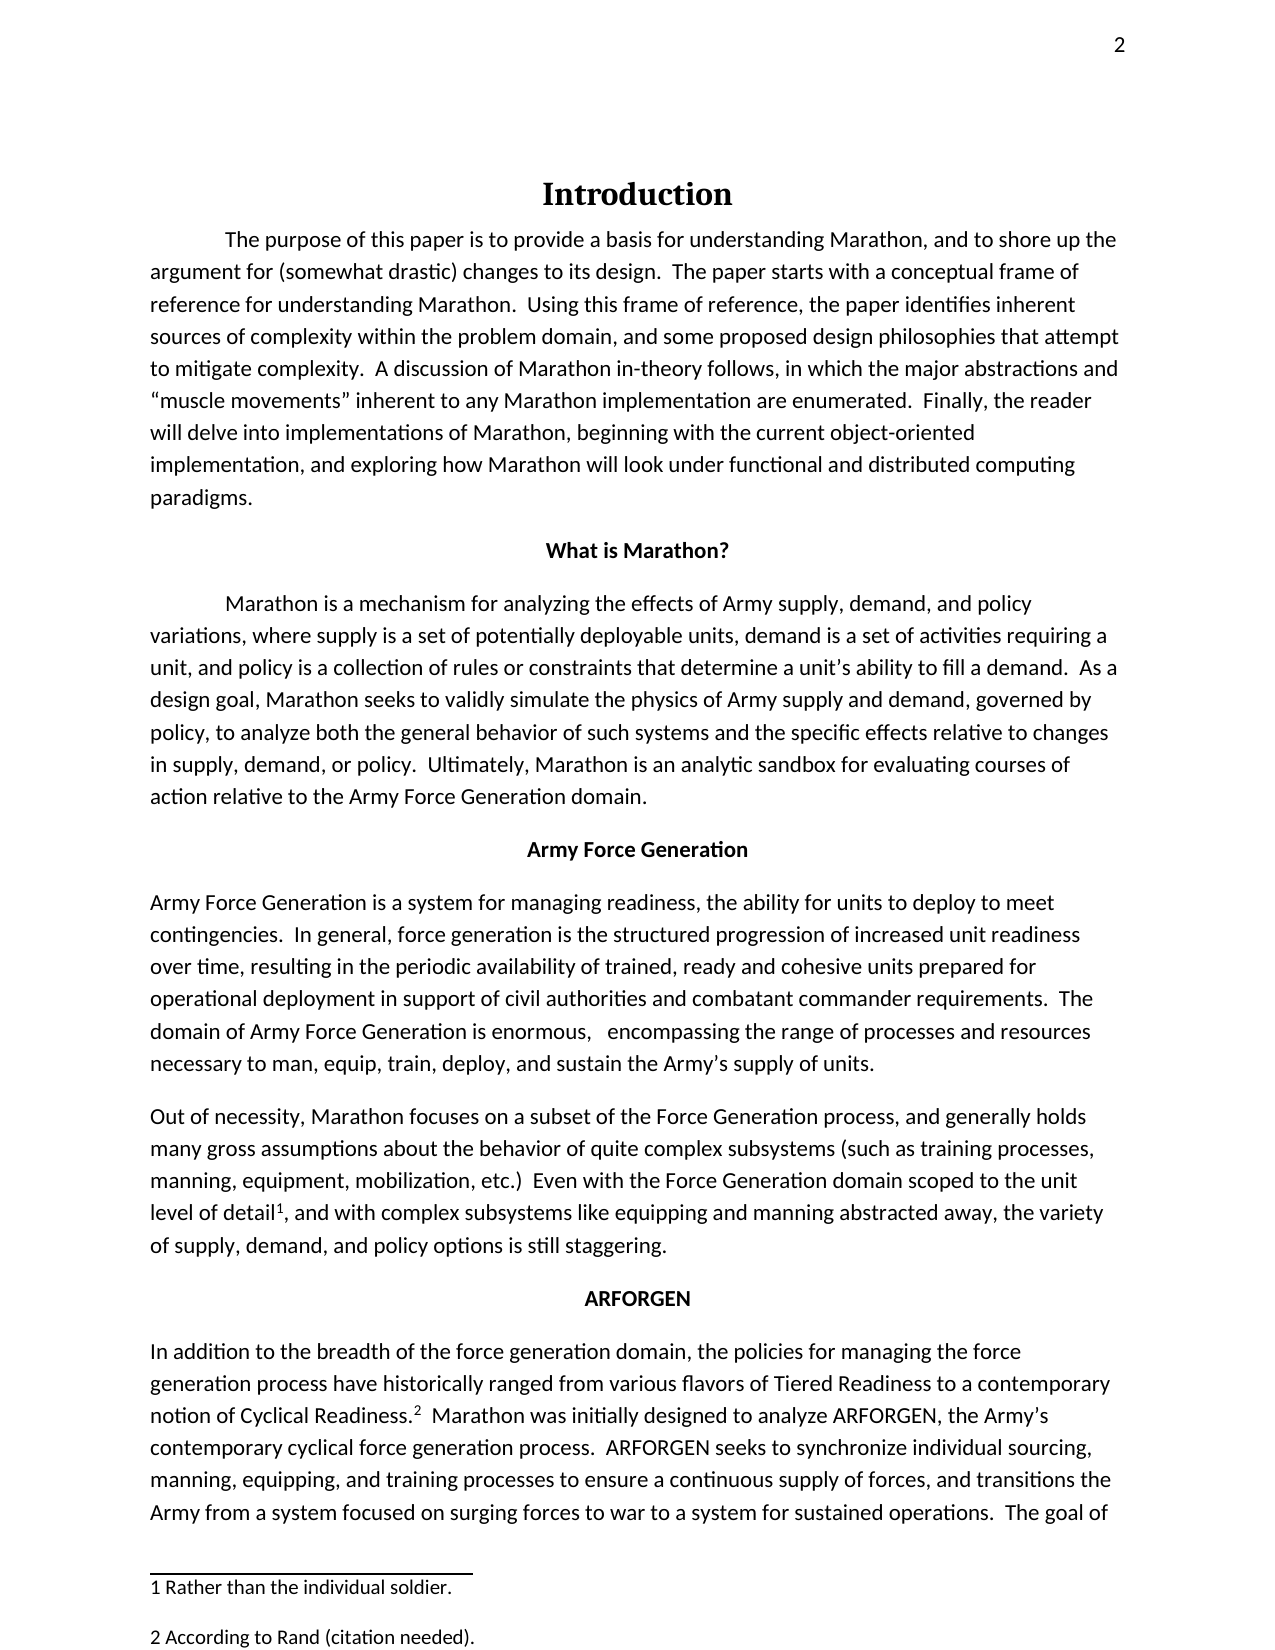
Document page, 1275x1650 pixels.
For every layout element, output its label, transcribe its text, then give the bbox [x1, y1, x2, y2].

text ARFORGEN [150, 1284, 1125, 1312]
text Army Force Generation is a system for managing readiness, the ability for units to deploy to meet contingencies. In general, force generation is the structured progression of increased unit readiness over time, resulting in the periodic availability of trained, ready and cohesive units prepared for operational deployment in support of civil authorities and combatant commander requirements. The domain of Army Force Generation is enormous, encompassing the range of processes and resources necessary to man, equip, train, deploy, and sustain the Army’s supply of units. [150, 888, 1125, 1077]
text In addition to the breadth of the force generation domain, the policies for managing the force generation process have historically ranged from various flavors of Tiered Readiness to a contemporary notion of Cyclical Readiness. Marathon was initially designed to analyze ARFORGEN, the Army’s contemporary cyclical force generation process. ARFORGEN seeks to synchronize individual sourcing, manning, equipping, and training processes to ensure a continuous supply of forces, and transitions the Army from a system focused on surging forces to war to a system for sustained operations. The goal of [150, 1337, 1125, 1526]
subtitle Introduction [150, 175, 1125, 213]
text What is Marathon? [150, 536, 1125, 564]
text Marathon is a mechanism for analyzing the effects of Army supply, demand, and policy variations, where supply is a set of potentially deployable units, demand is a set of activities requiring a unit, and policy is a collection of rules or constraints that determine a unit’s ability to fill a demand. As a design goal, Marathon seeks to validly simulate the physics of Army supply and demand, governed by policy, to analyze both the general behavior of such systems and the specific effects relative to changes in supply, demand, or policy. Ultimately, Marathon is an analytic sandbox for evaluating courses of action relative to the Army Force Generation domain. [150, 589, 1125, 810]
text The purpose of this paper is to provide a basis for understanding Marathon, and to shore up the argument for (somewhat drastic) changes to its design. The paper starts with a conceptual frame of reference for understanding Marathon. Using this frame of reference, the paper identifies inherent sources of complexity within the problem domain, and some proposed design philosophies that attempt to mitigate complexity. A discussion of Marathon in-theory follows, in which the major abstractions and “muscle movements” inherent to any Marathon implementation are enumerated. Finally, the reader will delve into implementations of Marathon, beginning with the current object-oriented implementation, and exploring how Marathon will look under functional and distributed computing paradigms. [150, 225, 1125, 511]
text Army Force Generation [150, 835, 1125, 863]
text According to Rand (citation needed). [150, 1624, 1125, 1650]
text Out of necessity, Marathon focuses on a subset of the Force Generation process, and generally holds many gross assumptions about the behavior of quite complex subsystems (such as training processes, manning, equipment, mobilization, etc.) Even with the Force Generation domain scoped to the unit level of detail, and with complex subsystems like equipping and manning abstracted away, the variety of supply, demand, and policy options is still staggering. [150, 1102, 1125, 1259]
text Rather than the individual soldier. [150, 1574, 1125, 1600]
